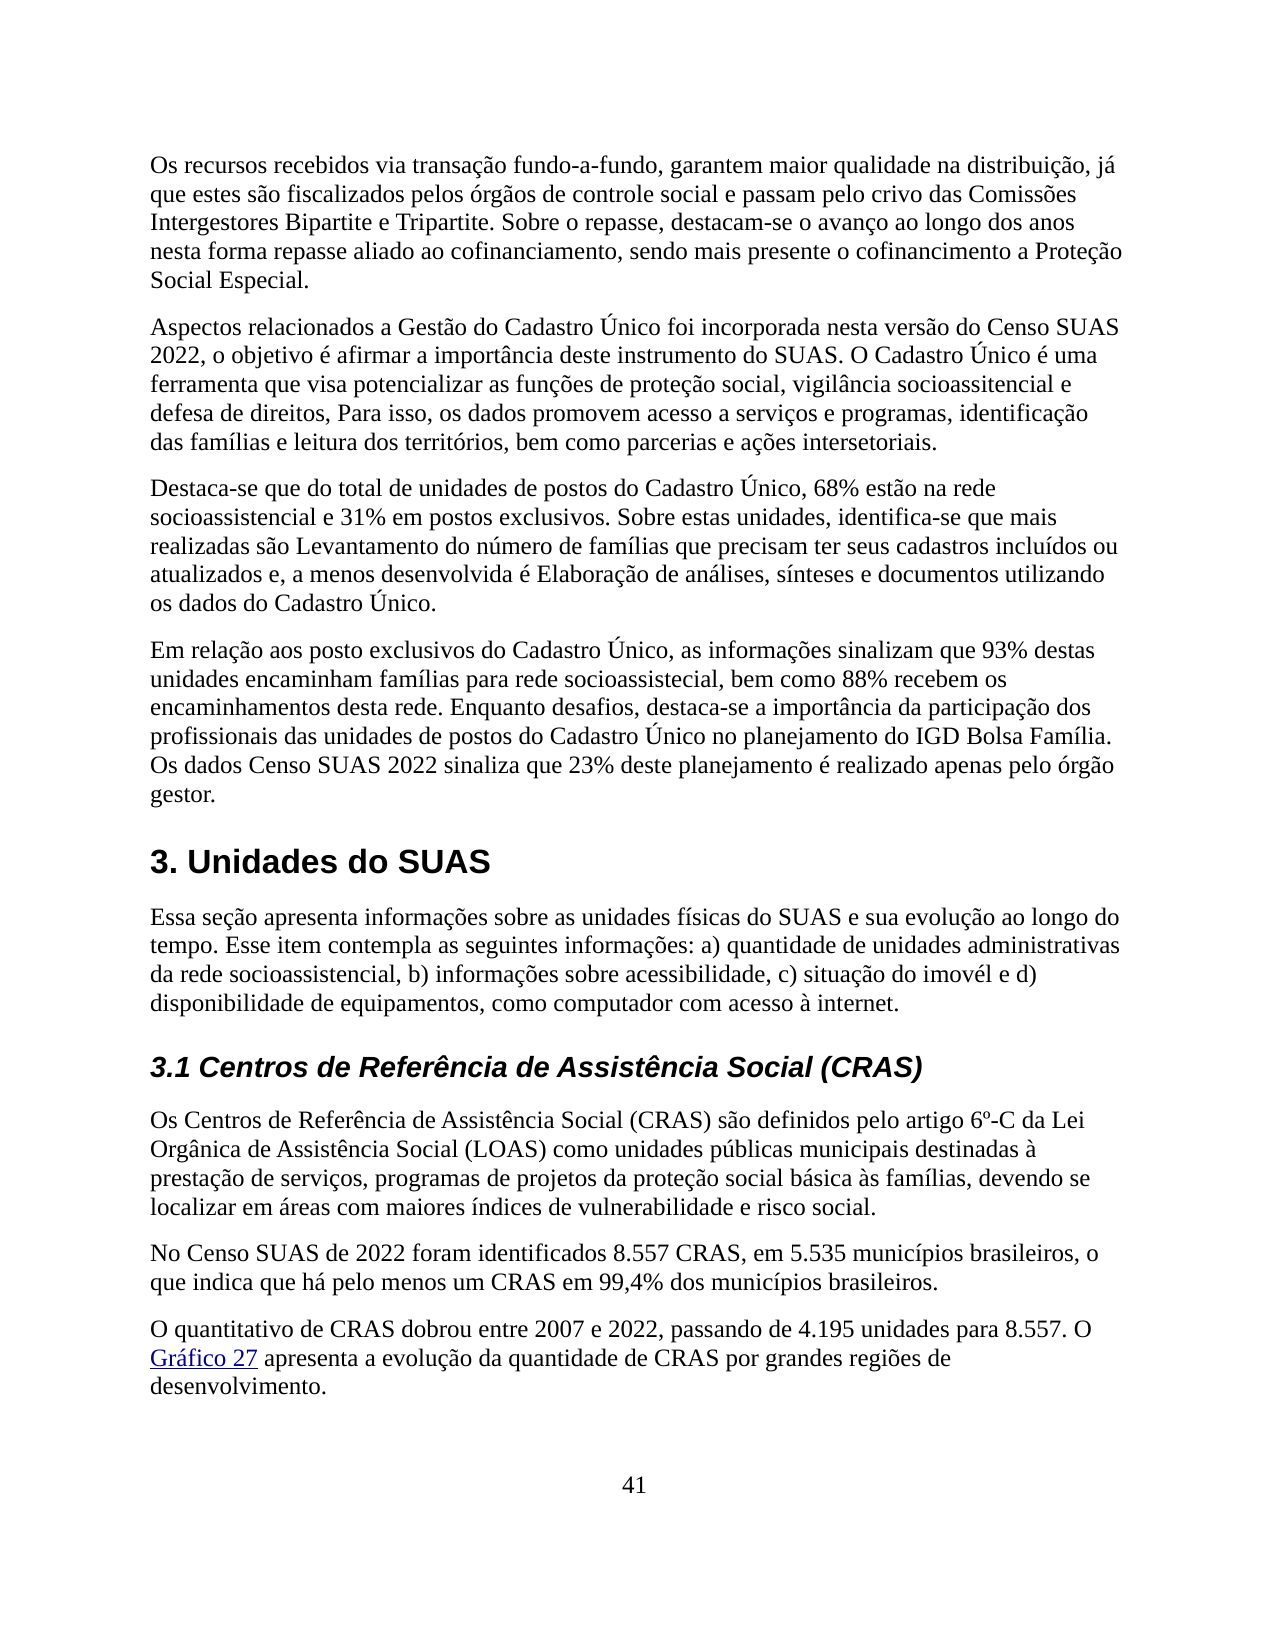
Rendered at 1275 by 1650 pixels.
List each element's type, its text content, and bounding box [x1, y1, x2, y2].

subtitle 3. Unidades do SUAS [150, 841, 1125, 880]
text Destaca-se que do total de unidades de postos do Cadastro Único, 68% estão na rede socioassistencial e 31% em postos exclusivos. Sobre estas unidades, identifica-se que mais realizadas são Levantamento do número de famílias que precisam ter seus cadastros incluídos ou atualizados e, a menos desenvolvida é Elaboração de análises, sínteses e documentos utilizando os dados do Cadastro Único. [150, 473, 1125, 617]
text O quantitativo de CRAS dobrou entre 2007 e 2022, passando de 4.195 unidades para 8.557. O Gráfico 27 apresenta a evolução da quantidade de CRAS por grandes regiões de desenvolvimento. [150, 1314, 1125, 1400]
text Aspectos relacionados a Gestão do Cadastro Único foi incorporada nesta versão do Censo SUAS 2022, o objetivo é afirmar a importância deste instrumento do SUAS. O Cadastro Único é uma ferramenta que visa potencializar as funções de proteção social, vigilância socioassitencial e defesa de direitos, Para isso, os dados promovem acesso a serviços e programas, identificação das famílias e leitura dos territórios, bem como parcerias e ações intersetoriais. [150, 312, 1125, 455]
text Os Centros de Referência de Assistência Social (CRAS) são definidos pelo artigo 6º-C da Lei Orgânica de Assistência Social (LOAS) como unidades públicas municipais destinadas à prestação de serviços, programas de projetos da proteção social básica às famílias, devendo se localizar em áreas com maiores índices de vulnerabilidade e risco social. [150, 1106, 1125, 1221]
text Essa seção apresenta informações sobre as unidades físicas do SUAS e sua evolução ao longo do tempo. Esse item contempla as seguintes informações: a) quantidade de unidades administrativas da rede socioassistencial, b) informações sobre acessibilidade, c) situação do imovél e d) disponibilidade de equipamentos, como computador com acesso à internet. [150, 902, 1125, 1017]
text No Censo SUAS de 2022 foram identificados 8.557 CRAS, em 5.535 municípios brasileiros, o que indica que há pelo menos um CRAS em 99,4% dos municípios brasileiros. [150, 1238, 1125, 1296]
text Os recursos recebidos via transação fundo-a-fundo, garantem maior qualidade na distribuição, já que estes são fiscalizados pelos órgãos de controle social e passam pelo crivo das Comissões Intergestores Bipartite e Tripartite. Sobre o repasse, destacam-se o avanço ao longo dos anos nesta forma repasse aliado ao cofinanciamento, sendo mais presente o cofinancimento a Proteção Social Especial. [150, 150, 1125, 294]
text Em relação aos posto exclusivos do Cadastro Único, as informações sinalizam que 93% destas unidades encaminham famílias para rede socioassistecial, bem como 88% recebem os encaminhamentos desta rede. Enquanto desafios, destaca-se a importância da participação dos profissionais das unidades de postos do Cadastro Único no planejamento do IGD Bolsa Família. Os dados Censo SUAS 2022 sinaliza que 23% deste planejamento é realizado apenas pelo órgão gestor. [150, 635, 1125, 807]
subtitle 3.1 Centros de Referência de Assistência Social (CRAS) [150, 1051, 1125, 1084]
